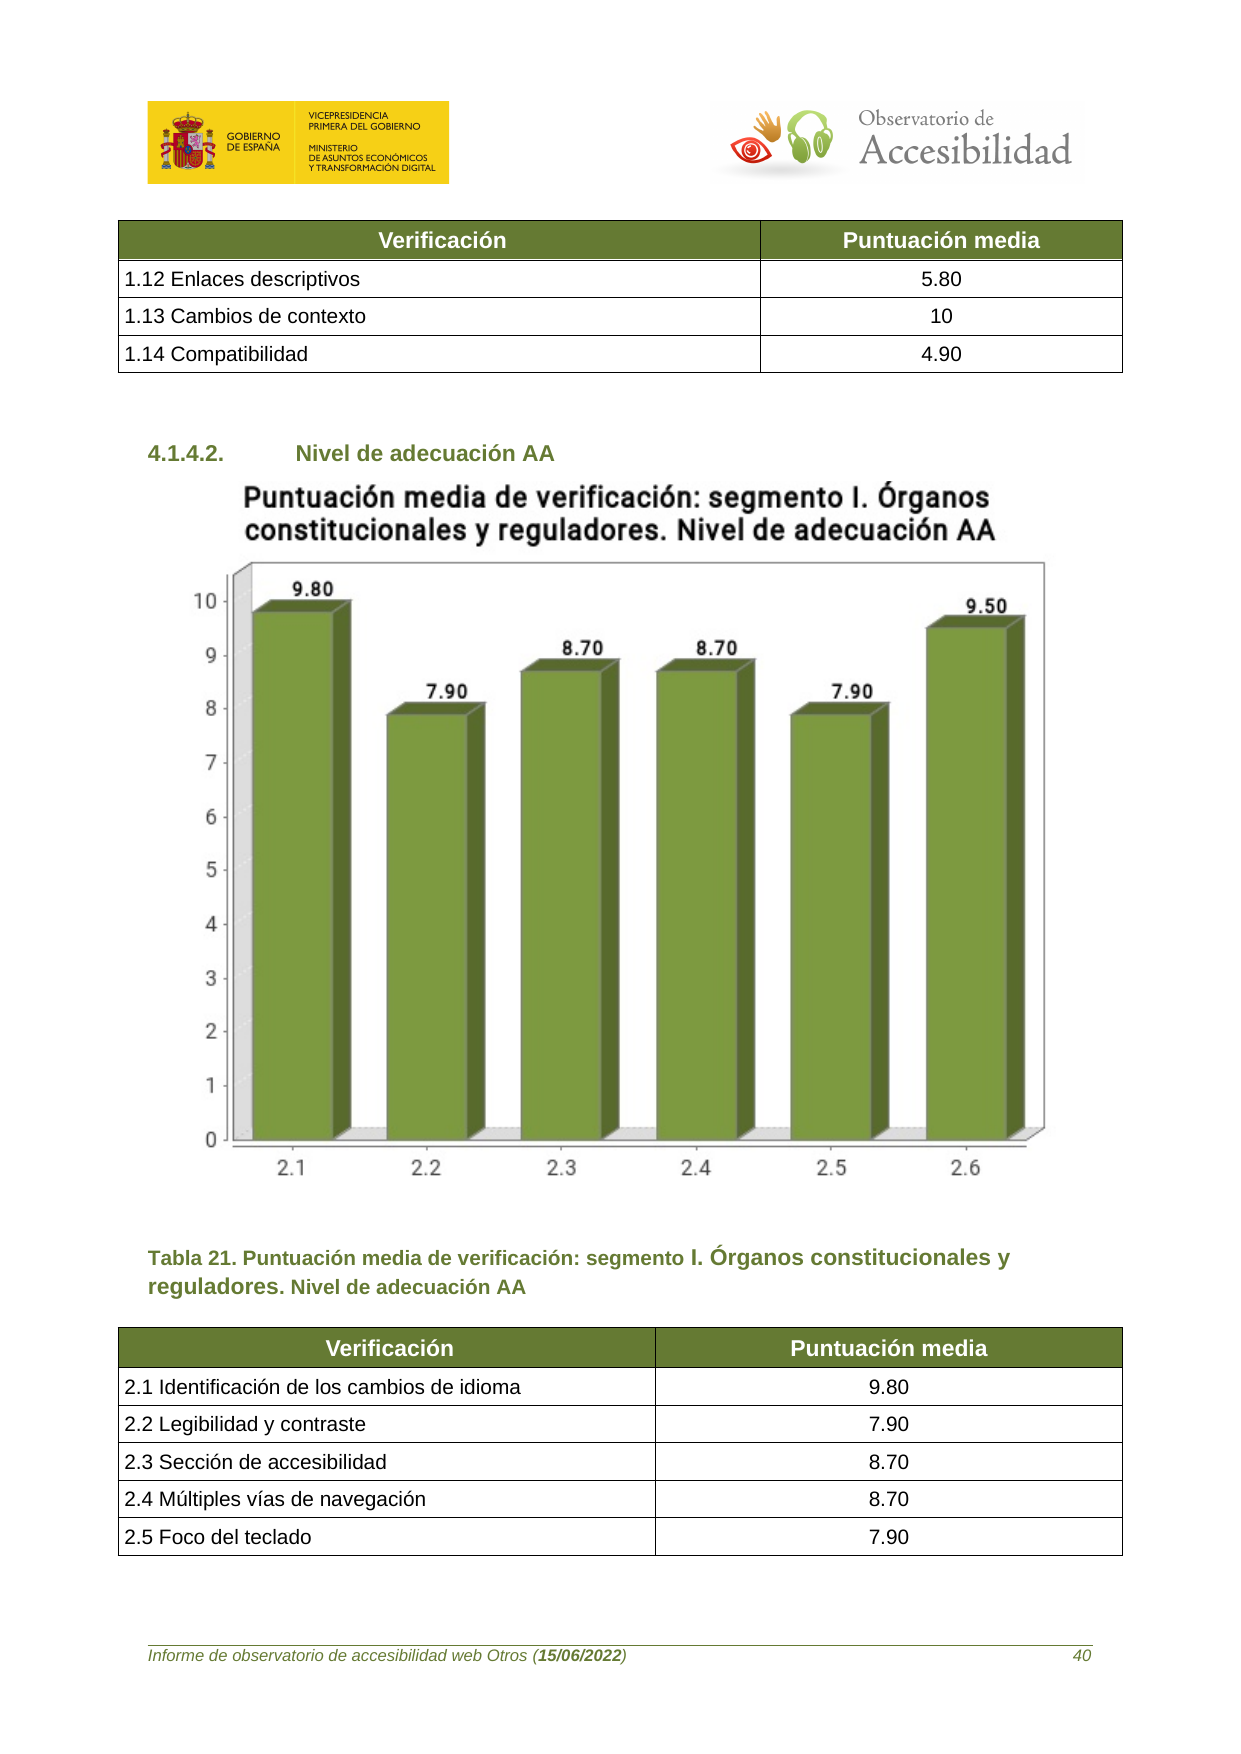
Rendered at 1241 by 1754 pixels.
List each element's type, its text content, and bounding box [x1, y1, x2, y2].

table_cell 1.12 Enlaces descriptivos [119, 261, 760, 297]
text Tabla 6. Puntuación media de verificación: segmento I. Órganos constitucionales y reguladores. Nivel de adecuación AA [148, 1244, 1092, 1300]
table_cell 2.5 Foco del teclado [119, 1518, 655, 1555]
picture [147, 101, 450, 184]
table_cell 2.4 Múltiples vías de navegación [119, 1481, 655, 1517]
table_cell 4.90 [761, 336, 1122, 372]
picture [178, 481, 1062, 1191]
table_header Verificación [119, 221, 760, 259]
table_cell 9.80 [656, 1368, 1122, 1405]
table_cell 8.70 [656, 1443, 1122, 1480]
table_cell 2.3 Sección de accesibilidad [119, 1443, 655, 1480]
table_header Verificación [119, 1328, 655, 1367]
picture [710, 101, 1086, 184]
table_cell 7.90 [656, 1518, 1122, 1555]
table_cell 2.2 Legibilidad y contraste [119, 1406, 655, 1442]
table_header Puntuación media [656, 1328, 1122, 1367]
subtitle Nivel de adecuación AA [148, 439, 1092, 466]
table_header Puntuación media [761, 221, 1122, 259]
table_cell 10 [761, 298, 1122, 334]
table_cell 7.90 [656, 1406, 1122, 1442]
table_cell 1.13 Cambios de contexto [119, 298, 760, 334]
table_cell 1.14 Compatibilidad [119, 336, 760, 372]
table_cell 8.70 [656, 1481, 1122, 1517]
table_cell 2.1 Identificación de los cambios de idioma [119, 1368, 655, 1405]
table_cell 5.80 [761, 261, 1122, 297]
